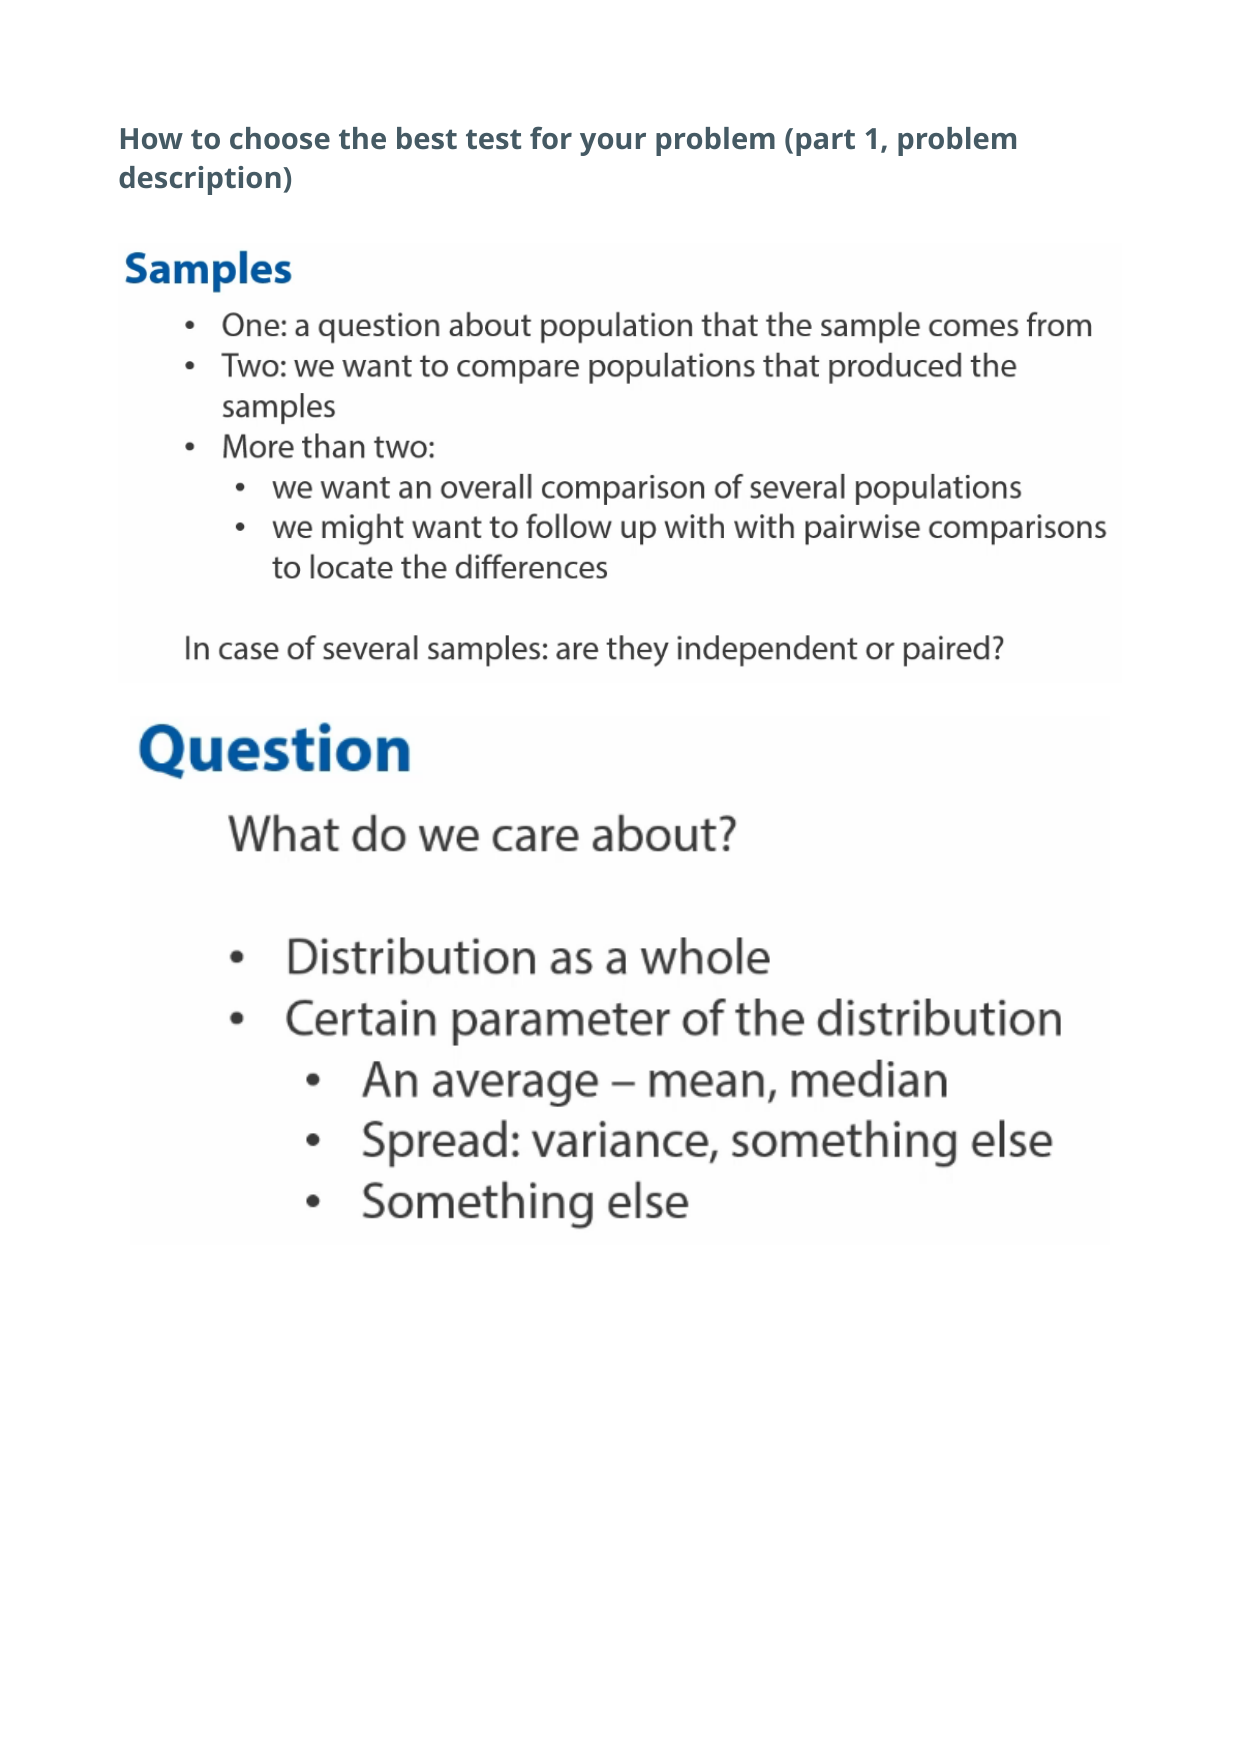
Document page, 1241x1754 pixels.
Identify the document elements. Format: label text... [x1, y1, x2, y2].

picture [118, 243, 1123, 683]
picture [130, 716, 1110, 1245]
subtitle How to choose the best test for your problem (part 1, problem description) [118, 118, 1122, 197]
